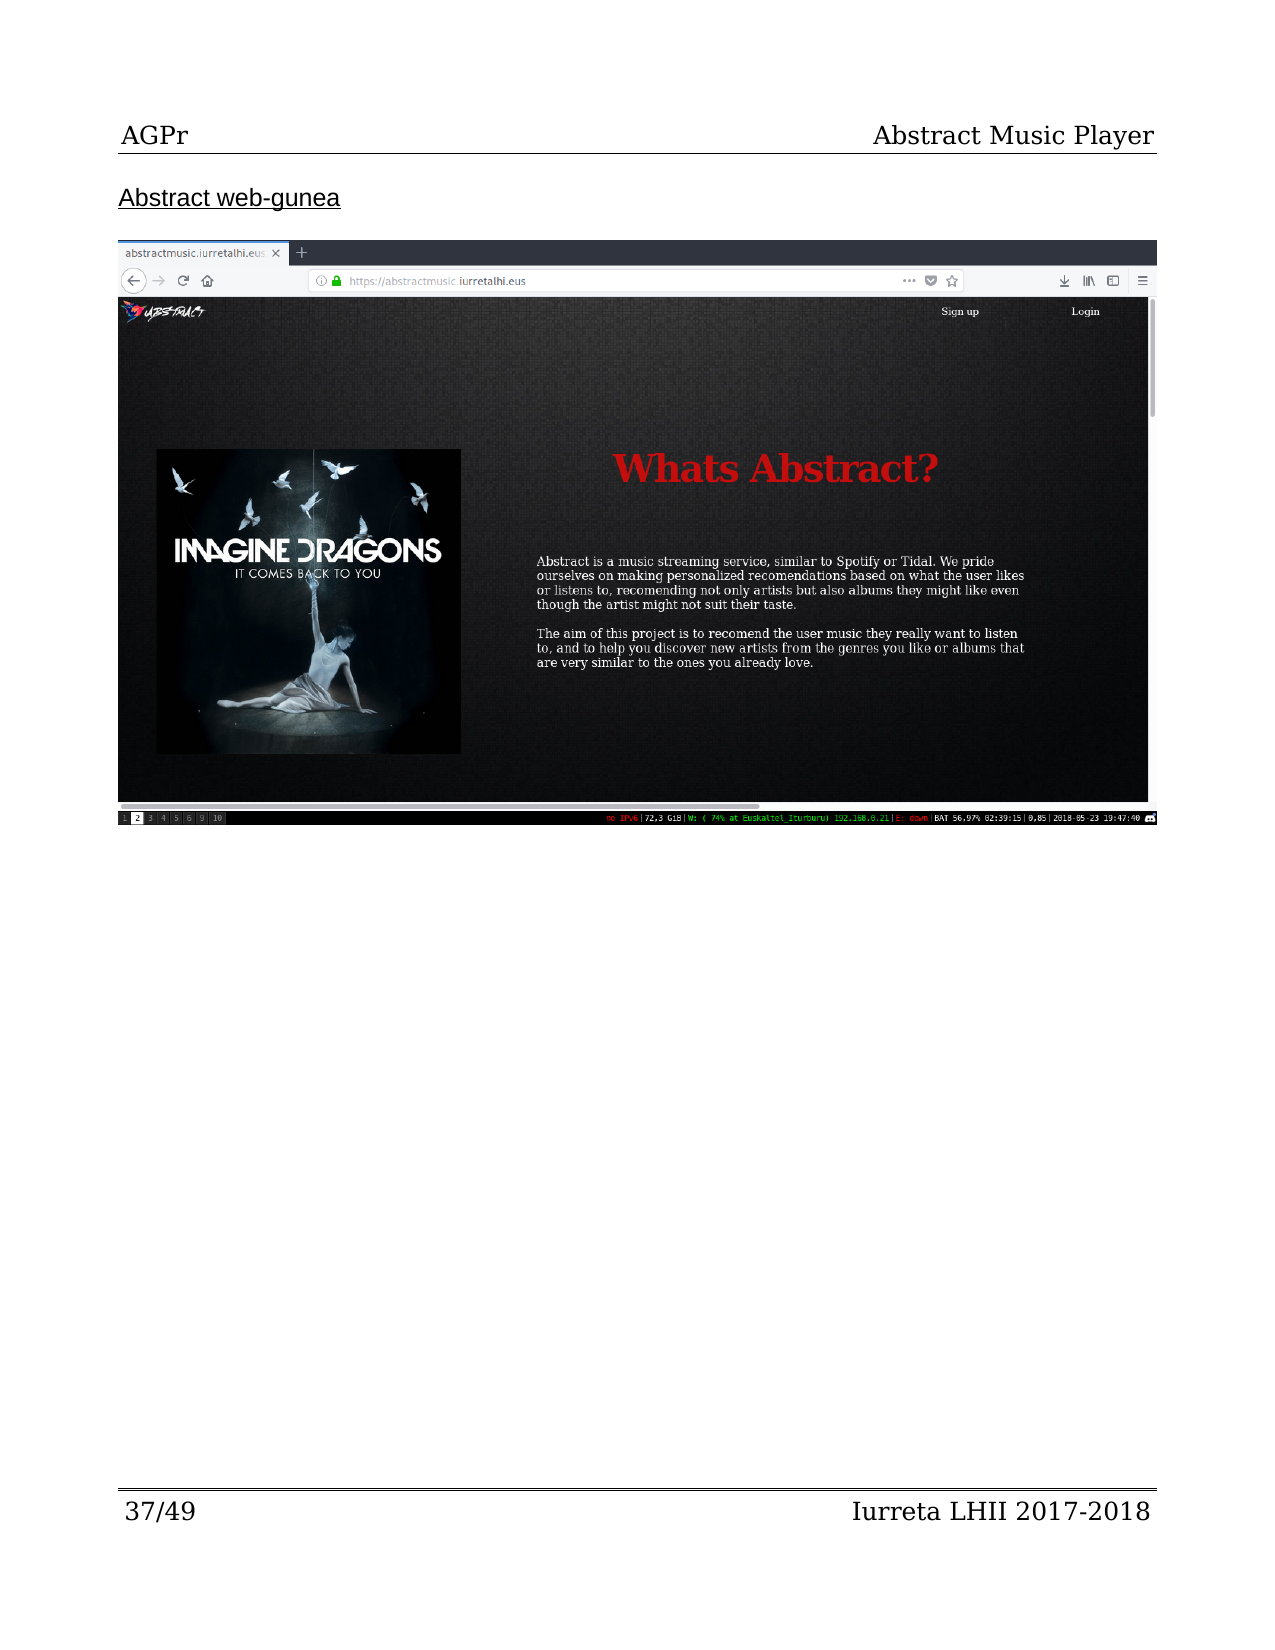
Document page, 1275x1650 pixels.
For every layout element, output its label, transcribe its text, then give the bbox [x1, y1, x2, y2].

picture [118, 240, 1157, 825]
text Abstract web-gunea [118, 183, 1157, 211]
